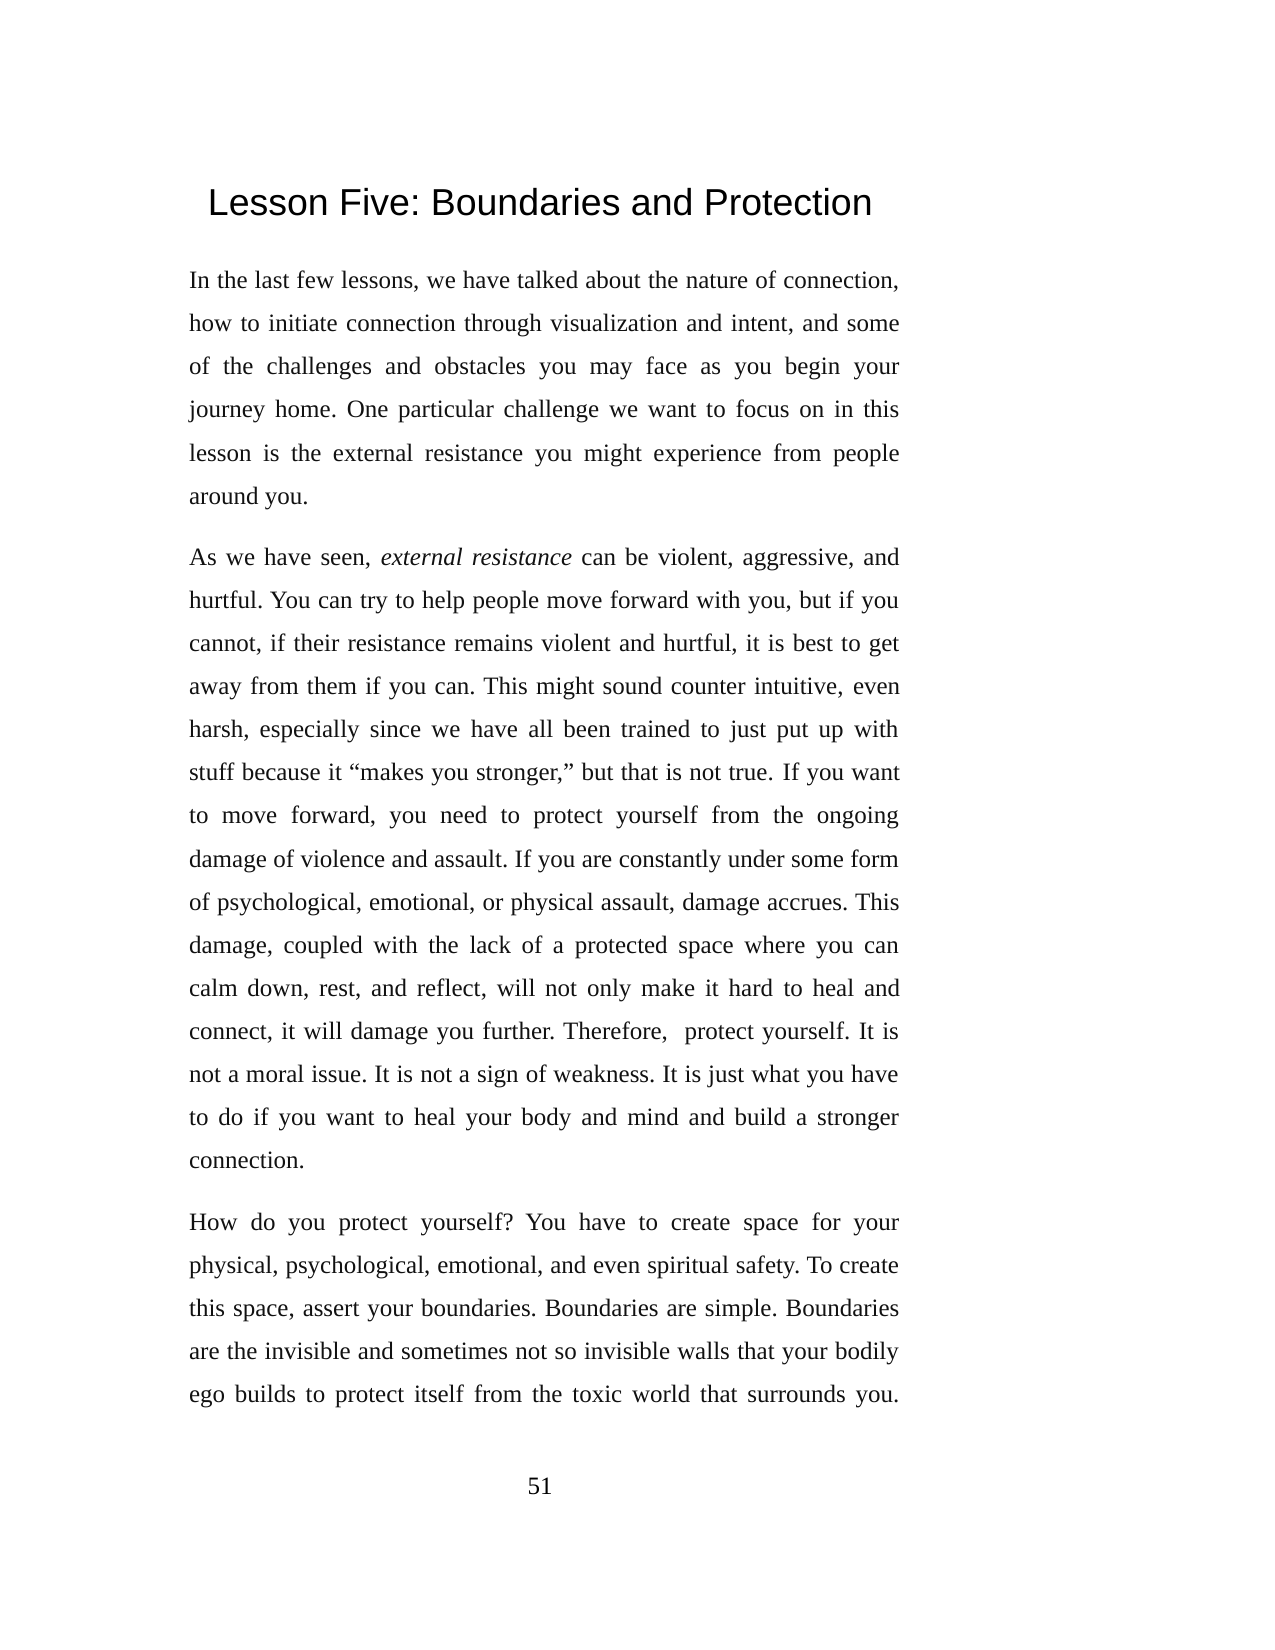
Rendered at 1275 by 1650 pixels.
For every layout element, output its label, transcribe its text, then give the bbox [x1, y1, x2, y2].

text In the last few lessons, we have talked about the nature of connection, how to initiate connection through visualization and intent, and some of the challenges and obstacles you may face as you begin your journey home. One particular challenge we want to focus on in this lesson is the external resistance you might experience from people around you. [189, 265, 900, 509]
subtitle Lesson Five: Boundaries and Protection [180, 180, 900, 223]
text As we have seen, external resistance can be violent, aggressive, and hurtful. You can try to help people move forward with you, but if you cannot, if their resistance remains violent and hurtful, it is best to get away from them if you can. This might sound counter intuitive, even harsh, especially since we have all been trained to just put up with stuff because it “makes you stronger,” but that is not true. If you want to move forward, you need to protect yourself from the ongoing damage of violence and assault. If you are constantly under some form of psychological, emotional, or physical assault, damage accrues. This damage, coupled with the lack of a protected space where you can calm down, rest, and reflect, will not only make it hard to heal and connect, it will damage you further. Therefore, protect yourself. It is not a moral issue. It is not a sign of weakness. It is just what you have to do if you want to heal your body and mind and build a stronger connection. [189, 542, 900, 1174]
text How do you protect yourself? You have to create space for your physical, psychological, emotional, and even spiritual safety. To create this space, assert your boundaries. Boundaries are simple. Boundaries are the invisible and sometimes not so invisible walls that your bodily ego builds to protect itself from the toxic world that surrounds you. [189, 1207, 900, 1408]
